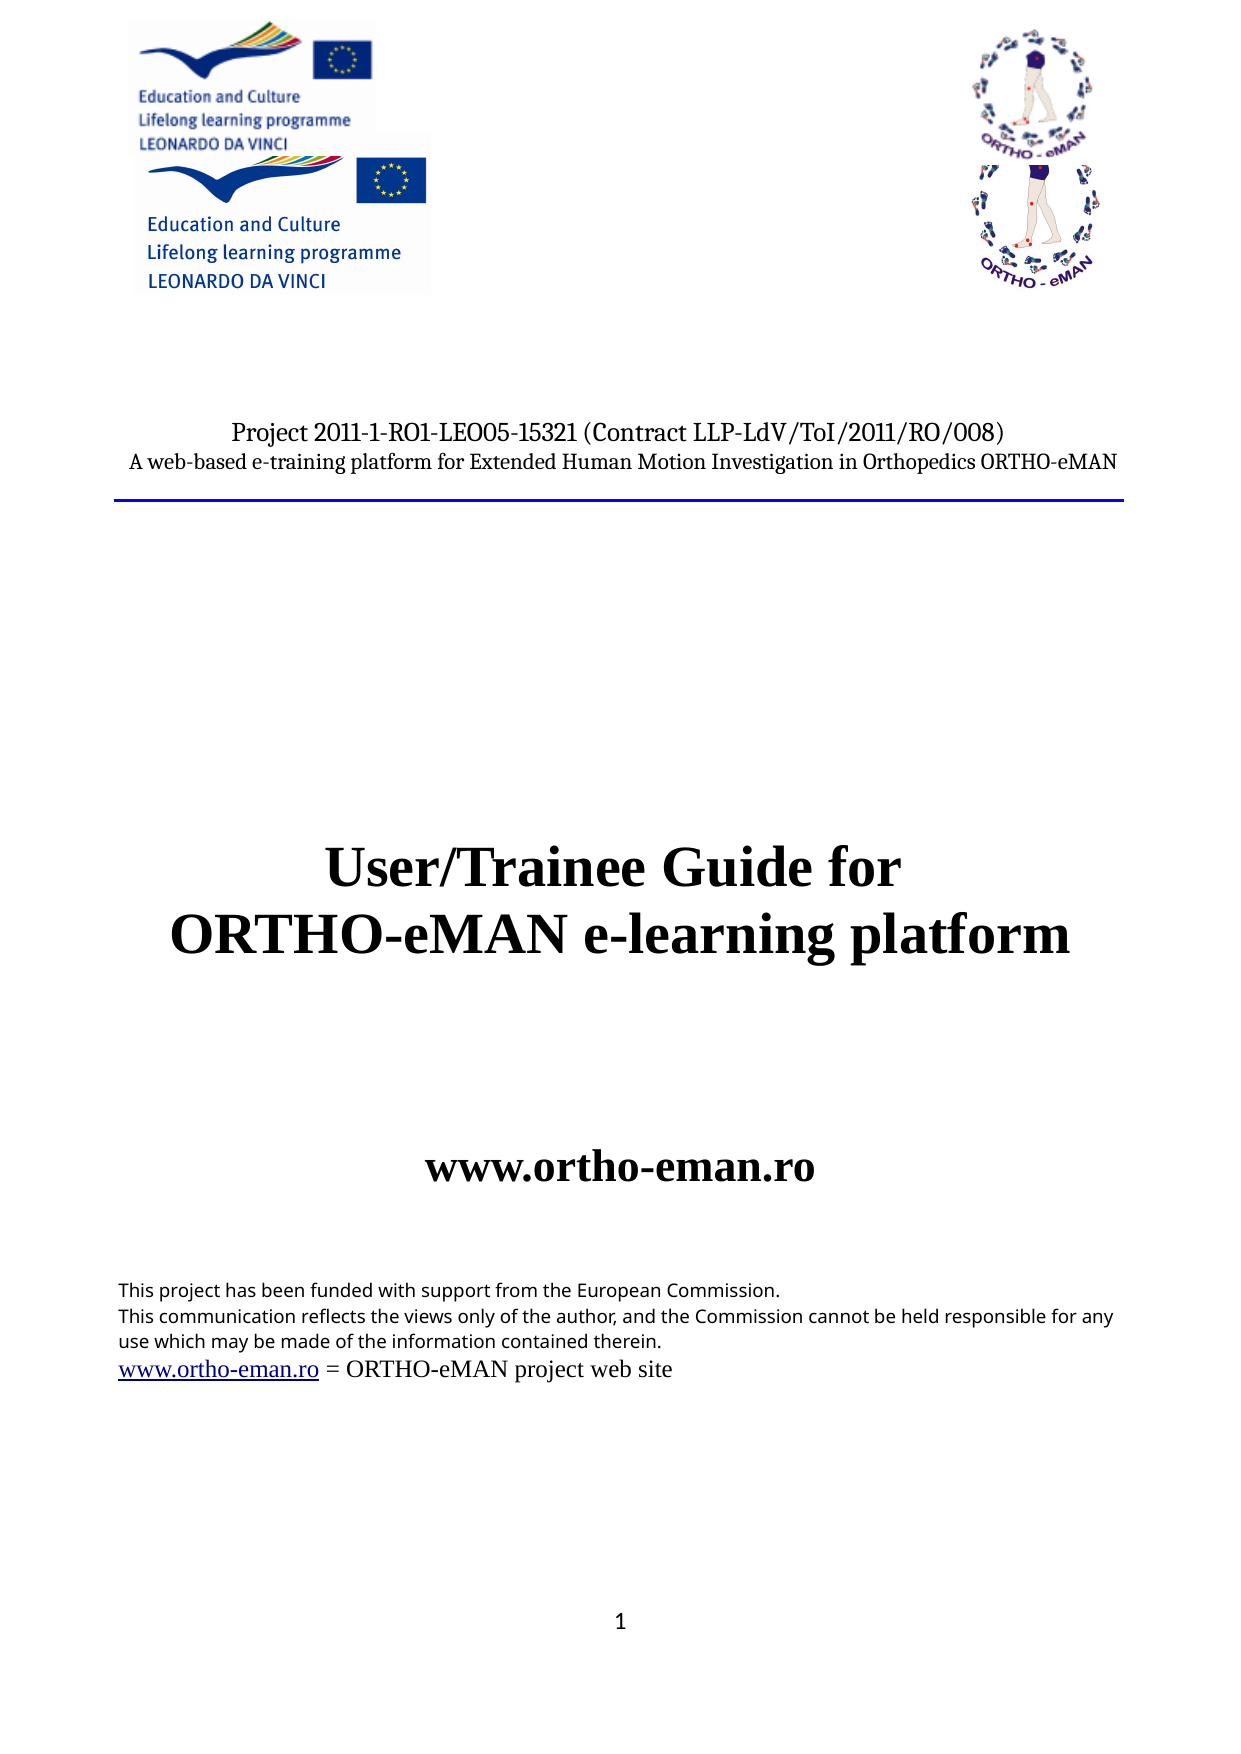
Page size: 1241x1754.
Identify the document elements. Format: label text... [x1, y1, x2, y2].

text User/Trainee Guide for [118, 832, 1122, 899]
picture [128, 20, 431, 295]
text ORTHO-eMAN e-learning platform [118, 899, 1122, 966]
text This communication reflects the views only of the author, and the Commission cannot be held responsible for any use which may be made of the information contained therein. [118, 1303, 1122, 1354]
text This project has been funded with support from the European Commission. [118, 1277, 1122, 1303]
text www.ortho-eman.ro = ORTHO-eMAN project web site [118, 1354, 1122, 1383]
text Project 2011-1-RO1-LEO05-15321 (Contract LLP-LdV/ToI/2011/RO/008) A web-based e-training platform for Extended Human Motion Investigation in Orthopedics ORTHO-eMAN [104, 415, 1139, 475]
picture [966, 26, 1106, 295]
text www.ortho-eman.ro [118, 1138, 1122, 1191]
